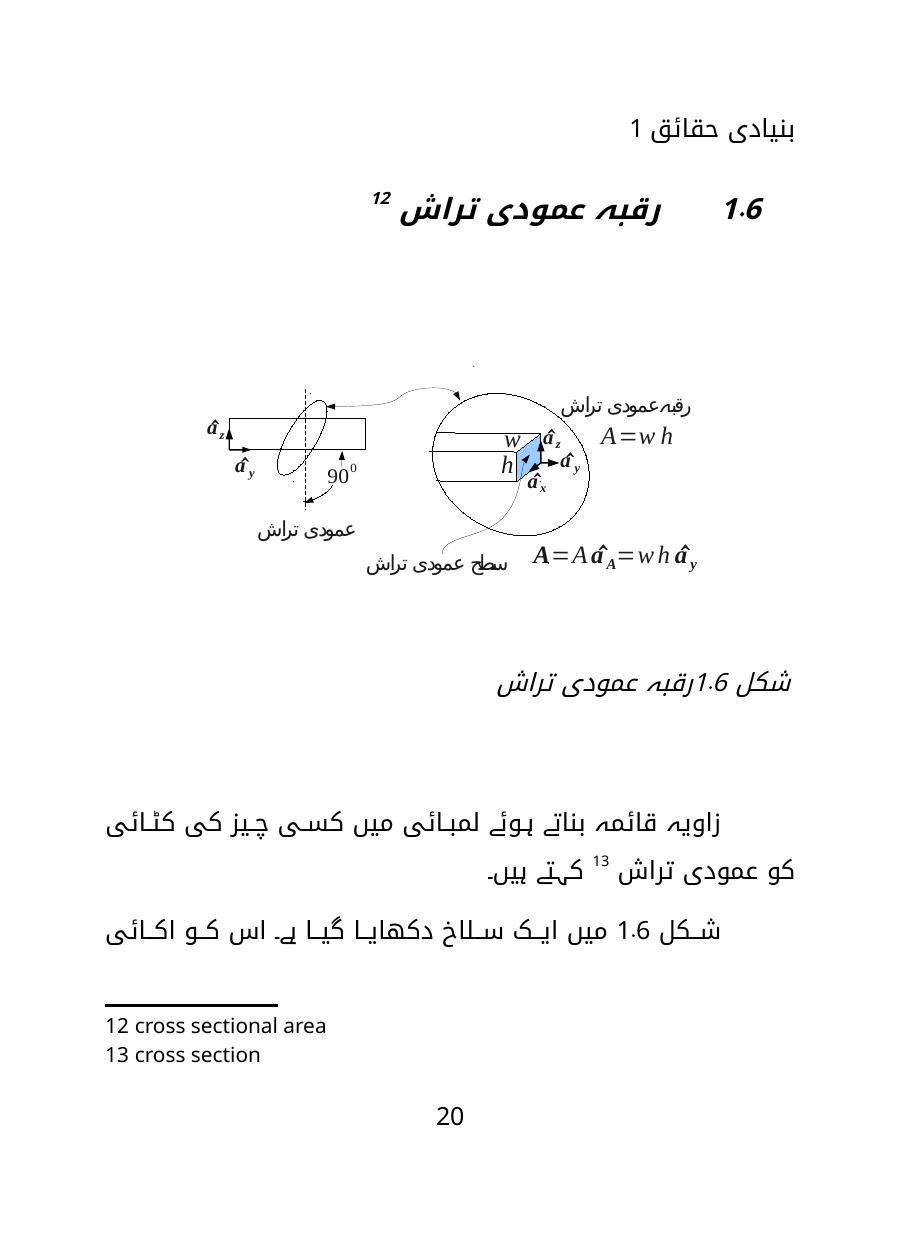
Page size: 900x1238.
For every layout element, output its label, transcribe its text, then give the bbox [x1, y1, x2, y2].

text شکل 1.6رقبہ عمودی تراش [110, 263, 790, 707]
text شکل 1.6 میں ایک سلاخ دکھایا گیا ہے۔ اس کو اکائی سمتیہکی سمت میں لٹایا گیا ہے۔ اگر ہم تصور میں اس سلاخ کو لمبائی کی عمودی سمت میں کاٹیں تو اس کا جو سرہ بنے گا اس سطح کے رقبہ کو رقبہ عمودی تراش کہتے ہیں۔ شکل میں دکھایا گیا رقبہ عمودی تراش کی مقدار ہے جہاں [105, 907, 795, 954]
text cross section [105, 1040, 795, 1068]
text زاویہ قائمہ بناتے ہوئے لمبائی میں کسی چیز کی کٹائی کو عمودی تراش کہتے ہیں۔ [105, 800, 795, 894]
list cross sectional area [105, 1012, 795, 1040]
subtitle رقبہ عمودی تراش [105, 182, 720, 238]
